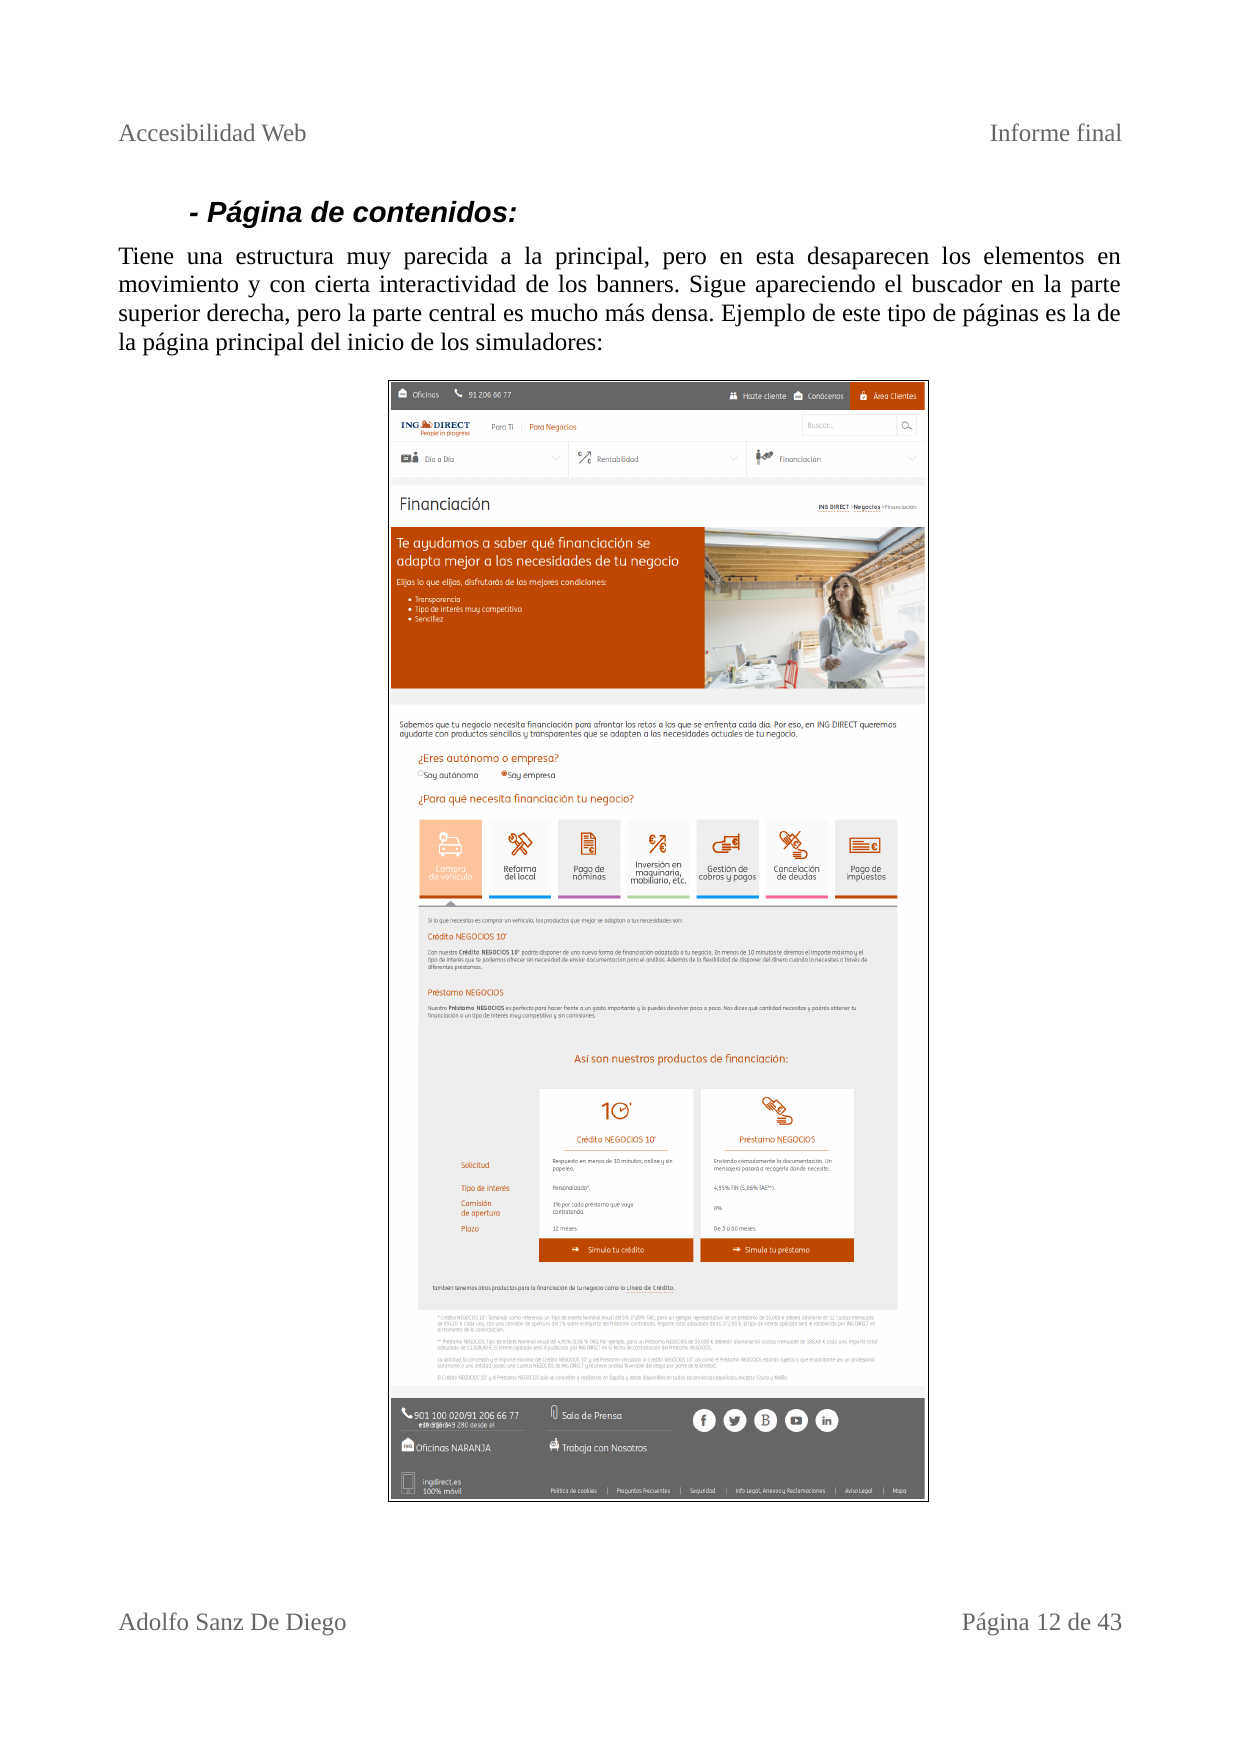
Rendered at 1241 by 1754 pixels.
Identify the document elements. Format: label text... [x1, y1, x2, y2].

text Tiene una estructura muy parecida a la principal, pero en esta desaparecen los elementos en movimiento y con cierta interactividad de los banners. Sigue apareciendo el buscador en la parte superior derecha, pero la parte central es mucho más densa. Ejemplo de este tipo de páginas es la de la página principal del inicio de los simuladores: [118, 241, 1122, 356]
subtitle Página de contenidos: [189, 196, 1122, 229]
picture [390, 382, 925, 1499]
